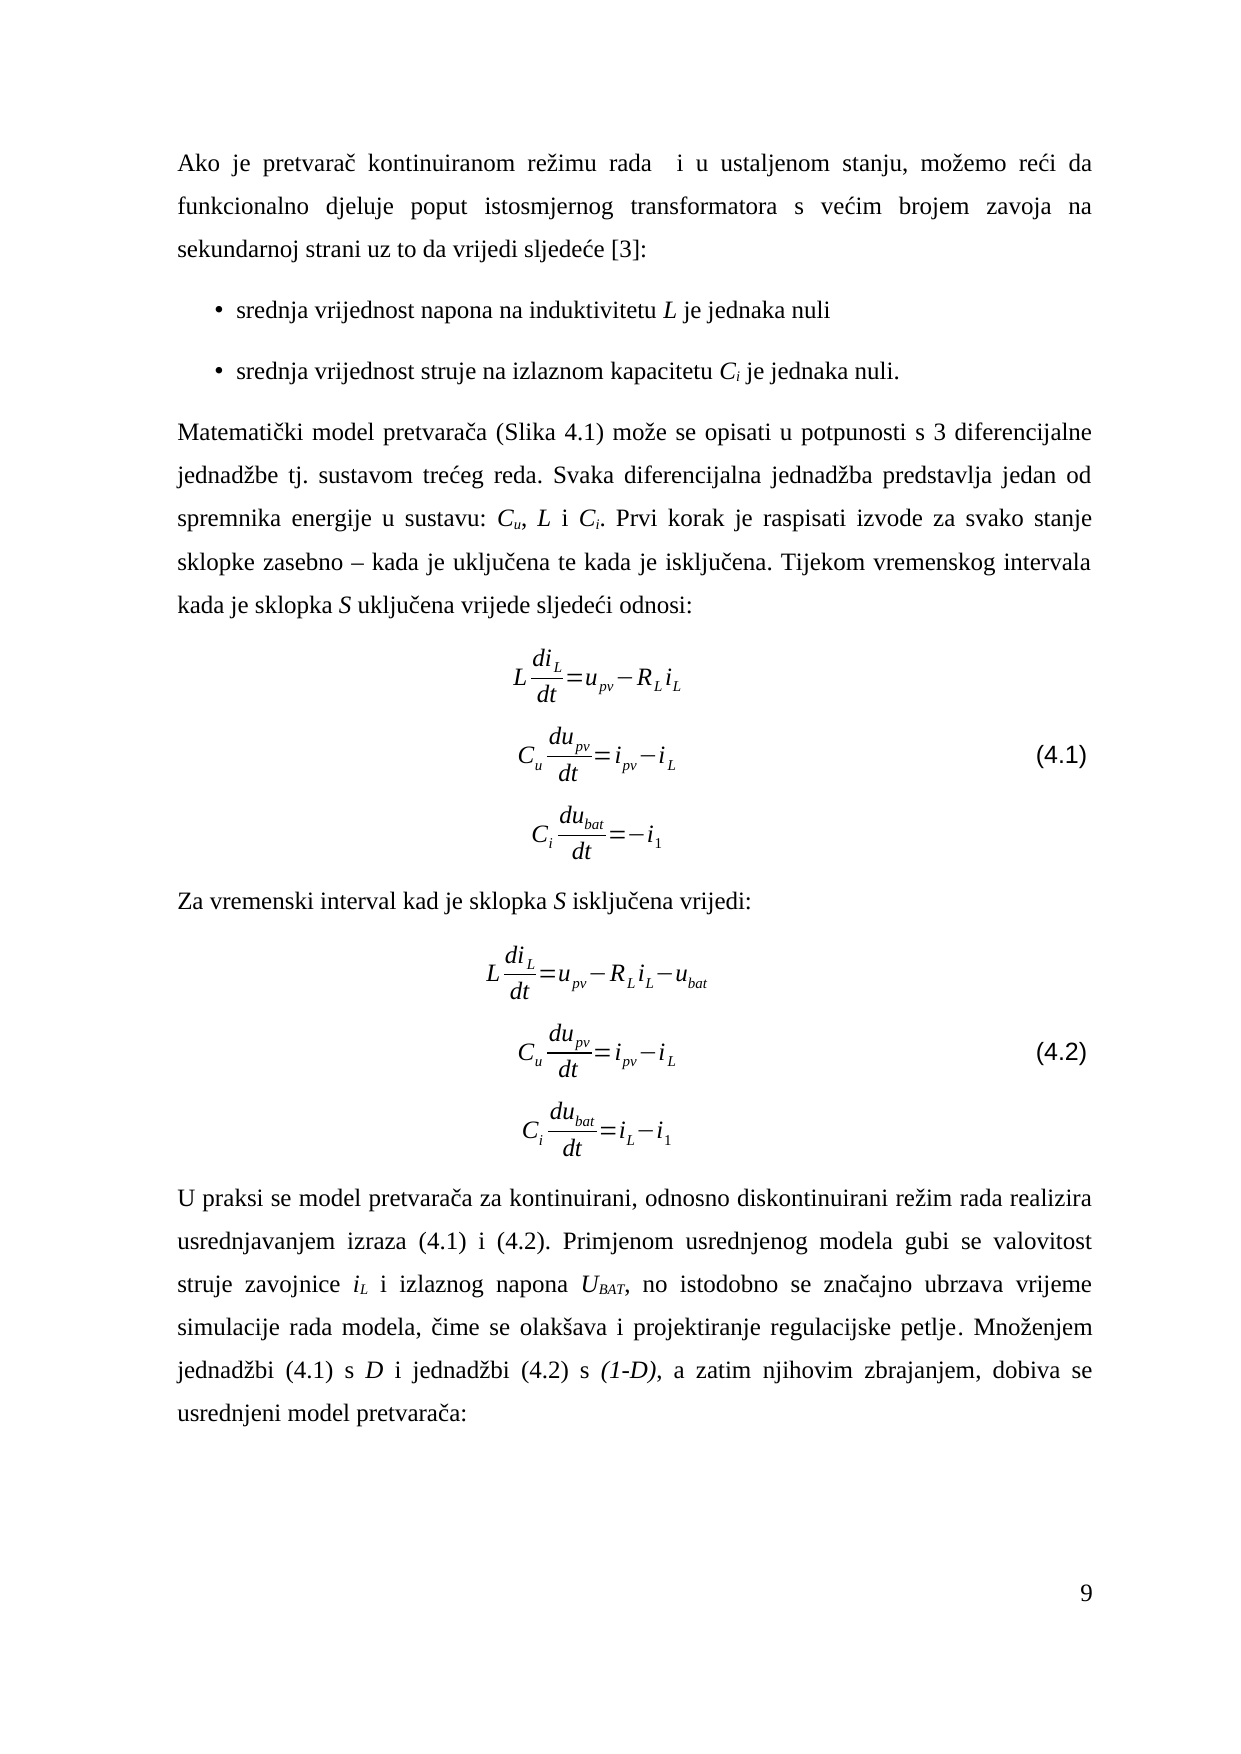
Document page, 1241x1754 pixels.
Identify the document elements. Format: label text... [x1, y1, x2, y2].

list srednja vrijednost struje na izlaznom kapacitetu Ci je jednaka nuli. [214, 356, 1093, 385]
table_header [177, 639, 1016, 717]
text Za vremenski interval kad je sklopka S isključena vrijedi: [177, 886, 1093, 915]
table_header [177, 935, 1016, 1014]
text Ako je pretvarač kontinuiranom režimu rada i u ustaljenom stanju, možemo reći da funkcionalno djeluje poput istosmjernog transformatora s većim brojem zavoja na sekundarnoj strani uz to da vrijedi sljedeće [3]: [177, 148, 1093, 263]
table_cell [177, 796, 1016, 874]
text U praksi se model pretvarača za kontinuirani, odnosno diskontinuirani režim rada realizira usrednjavanjem izraza (4.1) i (4.2). Primjenom usrednjenog modela gubi se valovitost struje zavojnice iL i izlaznog napona UBAT, no istodobno se značajno ubrzava vrijeme simulacije rada modela, čime se olakšava i projektiranje regulacijske petlje. Množenjem jednadžbi (4.1) s D i jednadžbi (4.2) s (1-D), a zatim njihovim zbrajanjem, dobiva se usrednjeni model pretvarača: [177, 1183, 1093, 1427]
table_header (4.1) [1016, 639, 1093, 874]
text Matematički model pretvarača (Slika 4.1) može se opisati u potpunosti s 3 diferencijalne jednadžbe tj. sustavom trećeg reda. Svaka diferencijalna jednadžba predstavlja jedan od spremnika energije u sustavu: Cu, L i Ci. Prvi korak je raspisati izvode za svako stanje sklopke zasebno – kada je uključena te kada je isključena. Tijekom vremenskog intervala kada je sklopka S uključena vrijede sljedeći odnosi: [177, 417, 1093, 618]
table_cell [177, 1014, 1016, 1092]
table_header (4.2) [1016, 935, 1093, 1171]
table_cell [177, 718, 1016, 796]
table_cell [177, 1092, 1016, 1171]
list srednja vrijednost napona na induktivitetu L je jednaka nuli [214, 295, 1093, 324]
